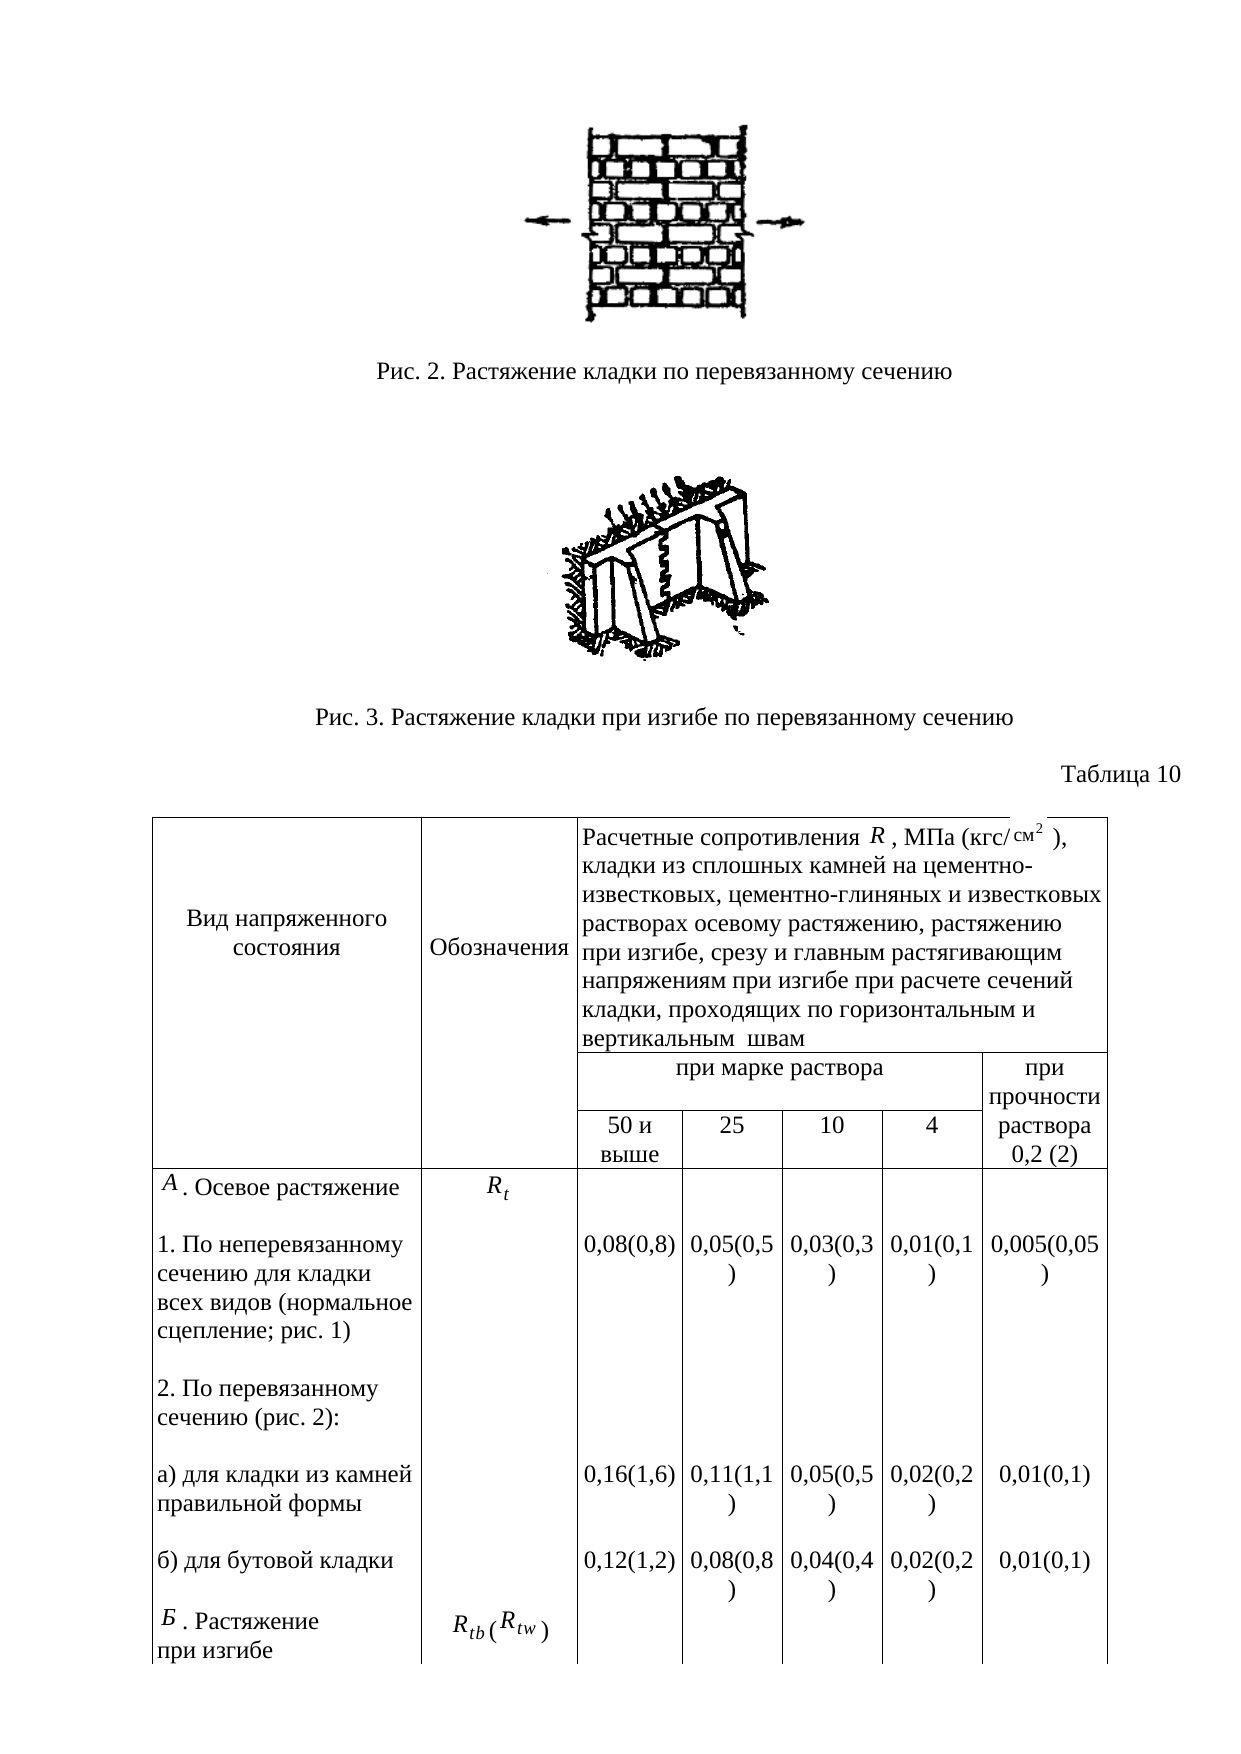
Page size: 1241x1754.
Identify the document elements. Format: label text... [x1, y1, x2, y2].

table_cell [983, 1169, 1107, 1229]
table_cell 0,12(1,2) [578, 1545, 682, 1603]
table_cell 0,05(0,5) [683, 1229, 782, 1373]
table_cell 0,03(0,3) [783, 1229, 882, 1373]
table_cell 2. По перевязанному сечению (рис. 2): [153, 1373, 421, 1459]
table_cell . Осевое растяжение [153, 1169, 421, 1229]
table_cell [422, 1169, 577, 1229]
table_cell 25 [683, 1111, 782, 1168]
table_cell б) для бутовой кладки [153, 1545, 421, 1603]
table_header Обозначения [422, 818, 577, 1052]
table_cell [422, 1545, 577, 1603]
table_cell 0,16(1,6) [578, 1459, 682, 1545]
text Таблица 10 [148, 759, 1181, 788]
table_cell 0,01(0,1) [983, 1545, 1107, 1603]
table_cell 10 [783, 1111, 882, 1168]
table_cell . Растяжение при изгибе [153, 1603, 421, 1664]
table_cell [883, 1603, 982, 1664]
table_cell [883, 1373, 982, 1459]
table_cell 0,08(0,8) [578, 1229, 682, 1373]
table_cell [422, 1110, 577, 1168]
table_cell [422, 1052, 577, 1110]
table_cell 0,005(0,05) [983, 1229, 1107, 1373]
table_cell 0,11(1,1) [683, 1459, 782, 1545]
table_cell раствора 0,2 (2) [983, 1110, 1107, 1168]
table_cell [983, 1373, 1107, 1459]
table_cell при прочности [983, 1053, 1107, 1110]
table_cell [683, 1373, 782, 1459]
table_cell 0,02(0,2) [883, 1459, 982, 1545]
table_cell [422, 1373, 577, 1459]
table_cell 1. По неперевязанному сечению для кладки всех видов (нормальное сцепление; рис. 1) [153, 1229, 421, 1373]
table_cell [883, 1169, 982, 1229]
table_cell 0,02(0,2) [883, 1545, 982, 1603]
table_cell [683, 1603, 782, 1664]
picture [547, 471, 782, 673]
table_header Расчетные сопротивления , МПа (кгс/ ), кладки из сплошных камней на цементно-известковых, цементно-глиняных и известковых pacтворах осевому растяжению, растяжению при изгибе, срезу и главным растягивающим напряжениям при изгибе при расчете сечений кладки, проходящих по горизонтальным и вертикальным швам [578, 817, 1107, 1052]
table_cell [153, 1052, 421, 1110]
table_cell 0,04(0,4) [783, 1545, 882, 1603]
table_cell 0,08(0,8) [683, 1545, 782, 1603]
table_cell [578, 1373, 682, 1459]
table_cell [422, 1229, 577, 1373]
text Рис. 3. Растяжение кладки при изгибе по перевязанному сечению [148, 702, 1181, 730]
table_cell [783, 1373, 882, 1459]
table_cell 0,05(0,5) [783, 1459, 882, 1545]
table_cell при марке раствора [578, 1053, 982, 1110]
table_cell [578, 1169, 682, 1229]
table_cell [153, 1110, 421, 1168]
table_cell [783, 1603, 882, 1664]
table_cell 4 [883, 1111, 982, 1168]
table_cell 50 и выше [578, 1111, 682, 1168]
table_cell [983, 1603, 1107, 1664]
table_cell [683, 1169, 782, 1229]
table_cell () [422, 1603, 577, 1664]
text Рис. 2. Растяжение кладки по перевязанному сечению [148, 356, 1181, 385]
table_header #G0 Вид напряженного состояния [153, 818, 421, 1052]
table_cell 0,01(0,1) [983, 1459, 1107, 1545]
table_cell [783, 1169, 882, 1229]
table_cell 0,01(0,1) [883, 1229, 982, 1373]
table_cell [578, 1603, 682, 1664]
table_cell [422, 1459, 577, 1545]
picture [520, 116, 809, 328]
table_cell а) для кладки из камней правильной формы [153, 1459, 421, 1545]
